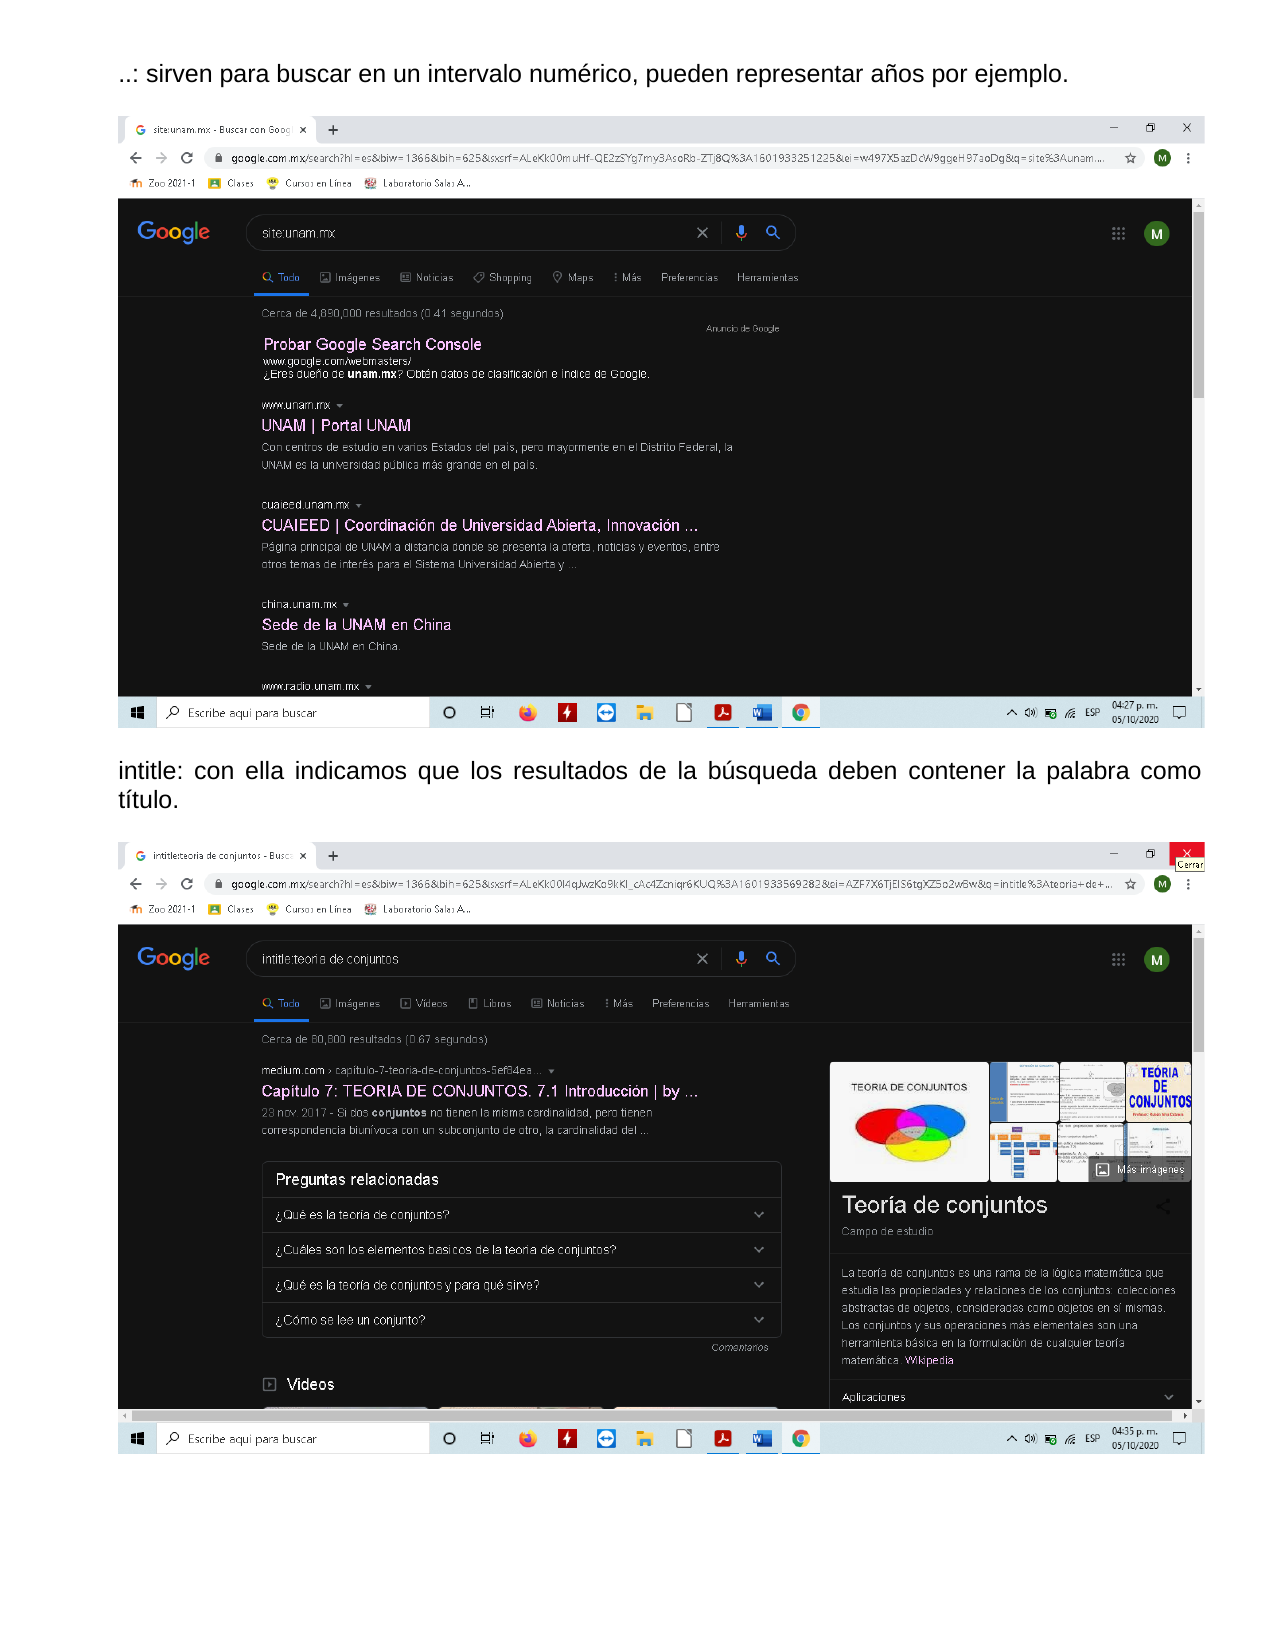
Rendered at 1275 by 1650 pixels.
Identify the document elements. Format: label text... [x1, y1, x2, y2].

text ..: sirven para buscar en un intervalo numérico, pueden representar años por ejemplo. [118, 59, 1205, 88]
text intitle: con ella indicamos que los resultados de la búsqueda deben contener la palabra como título. [118, 756, 1205, 814]
